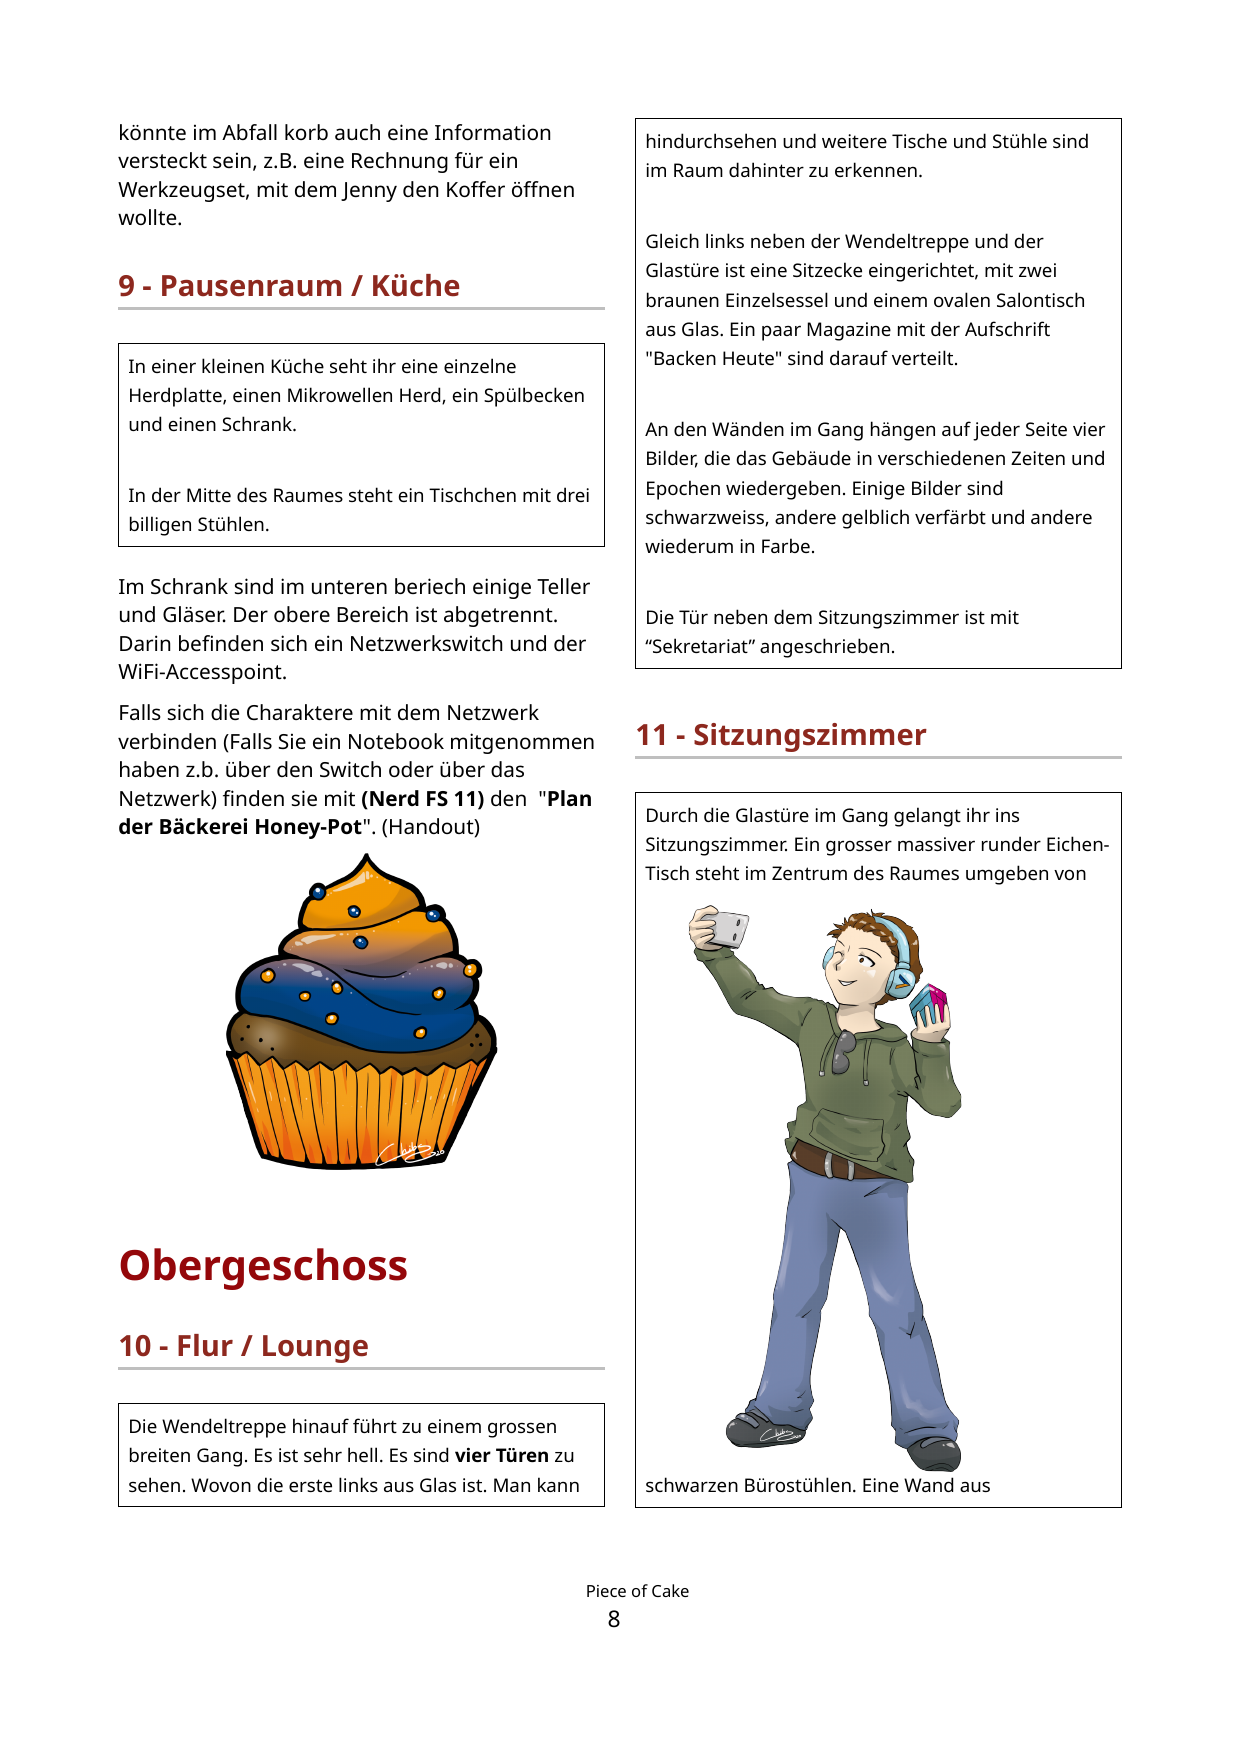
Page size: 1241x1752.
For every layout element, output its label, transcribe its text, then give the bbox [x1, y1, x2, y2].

text An den Wänden im Gang hängen auf jeder Seite vier Bilder, die das Gebäude in verschiedenen Zeiten und Epochen wiedergeben. Einige Bilder sind schwarzweiss, andere gelblich verfärbt und andere wiederum in Farbe. [636, 406, 1121, 559]
subtitle Obergeschoss [118, 1236, 605, 1292]
subtitle 9 - Pausenraum / Küche [118, 265, 605, 307]
text könnte im Abfall korb auch eine Information versteckt sein, z.B. eine Rechnung für ein Werkzeugset, mit dem Jenny den Koffer öffnen wollte. [118, 118, 605, 232]
text In der Mitte des Raumes steht ein Tischchen mit drei billigen Stühlen. [119, 472, 604, 546]
subtitle 10 - Flur / Lounge [118, 1326, 605, 1367]
text In einer kleinen Küche seht ihr eine einzelne Herdplatte, einen Mikrowellen Herd, ein Spülbecken und einen Schrank. [119, 344, 604, 437]
text Die Tür neben dem Sitzungszimmer ist mit “Sekretariat” angeschrieben. [636, 594, 1121, 668]
subtitle 11 - Sitzungszimmer [635, 714, 1122, 756]
text Falls sich die Charaktere mit dem Netzwerk verbinden (Falls Sie ein Notebook mitgenommen haben z.b. über den Switch oder über das Netzwerk) finden sie mit (Nerd FS 11) den "Plan der Bäckerei Honey-Pot". (Handout) [118, 698, 605, 841]
text Gleich links neben der Wendeltreppe und der Glastüre ist eine Sitzecke eingerichtet, mit zwei braunen Einzelsessel und einem ovalen Salontisch aus Glas. Ein paar Magazine mit der Aufschrift "Backen Heute" sind darauf verteilt. [636, 218, 1121, 371]
text hindurchsehen und weitere Tische und Stühle sind im Raum dahinter zu erkennen. [636, 119, 1121, 183]
text Durch die Glastüre im Gang gelangt ihr ins Sitzungszimmer. Ein grosser massiver runder Eichen-Tisch steht im Zentrum des Raumes umgeben von schwarzen Bürostühlen. Eine Wand aus [636, 793, 1121, 1507]
text Im Schrank sind im unteren beriech einige Teller und Gläser. Der obere Bereich ist abgetrennt. Darin befinden sich ein Netzwerkswitch und der WiFi-Accesspoint. [118, 572, 605, 686]
text Die Wendeltreppe hinauf führt zu einem grossen breiten Gang. Es ist sehr hell. Es sind vier Türen zu sehen. Wovon die erste links aus Glas ist. Man kann [119, 1404, 604, 1506]
picture [226, 853, 498, 1170]
picture [688, 905, 962, 1472]
